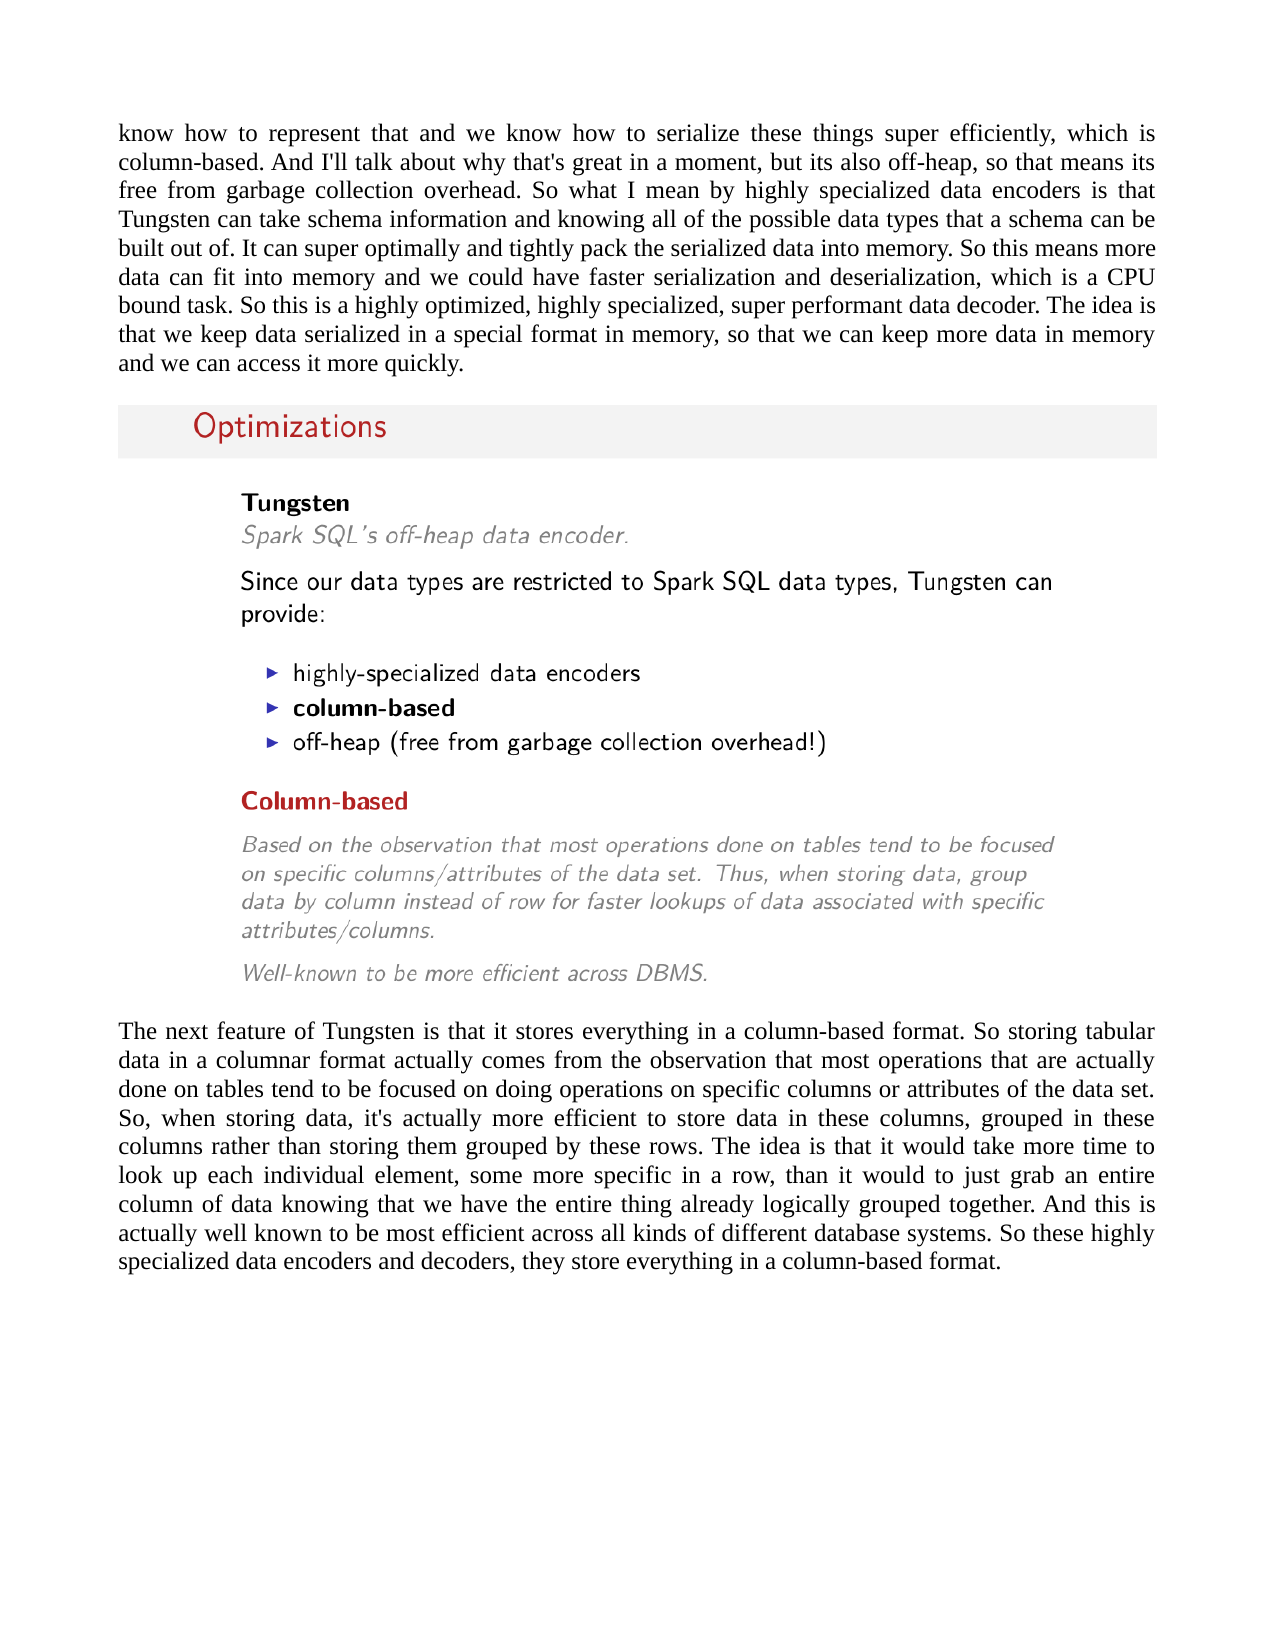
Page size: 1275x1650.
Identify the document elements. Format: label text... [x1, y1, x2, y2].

text The next feature of Tungsten is that it stores everything in a column-based format. So storing tabular data in a columnar format actually comes from the observation that most operations that are actually done on tables tend to be focused on doing operations on specific columns or attributes of the data set. So, when storing data, it's actually more efficient to store data in these columns, grouped in these columns rather than storing them grouped by these rows. The idea is that it would take more time to look up each individual element, some more specific in a row, than it would to just grab an entire column of data knowing that we have the entire thing already logically grouped together. And this is actually well known to be most efficient across all kinds of different database systems. So these highly specialized data encoders and decoders, they store everything in a column-based format. [118, 1016, 1157, 1275]
text know how to represent that and we know how to serialize these things super efficiently, which is column-based. And I'll talk about why that's great in a moment, but its also off-heap, so that means its free from garbage collection overhead. So what I mean by highly specialized data encoders is that Tungsten can take schema information and knowing all of the possible data types that a schema can be built out of. It can super optimally and tightly pack the serialized data into memory. So this means more data can fit into memory and we could have faster serialization and deserialization, which is a CPU bound task. So this is a highly optimized, highly specialized, super performant data decoder. The idea is that we keep data serialized in a special format in memory, so that we can keep more data in memory and we can access it more quickly. [118, 118, 1157, 377]
picture [118, 405, 1157, 988]
